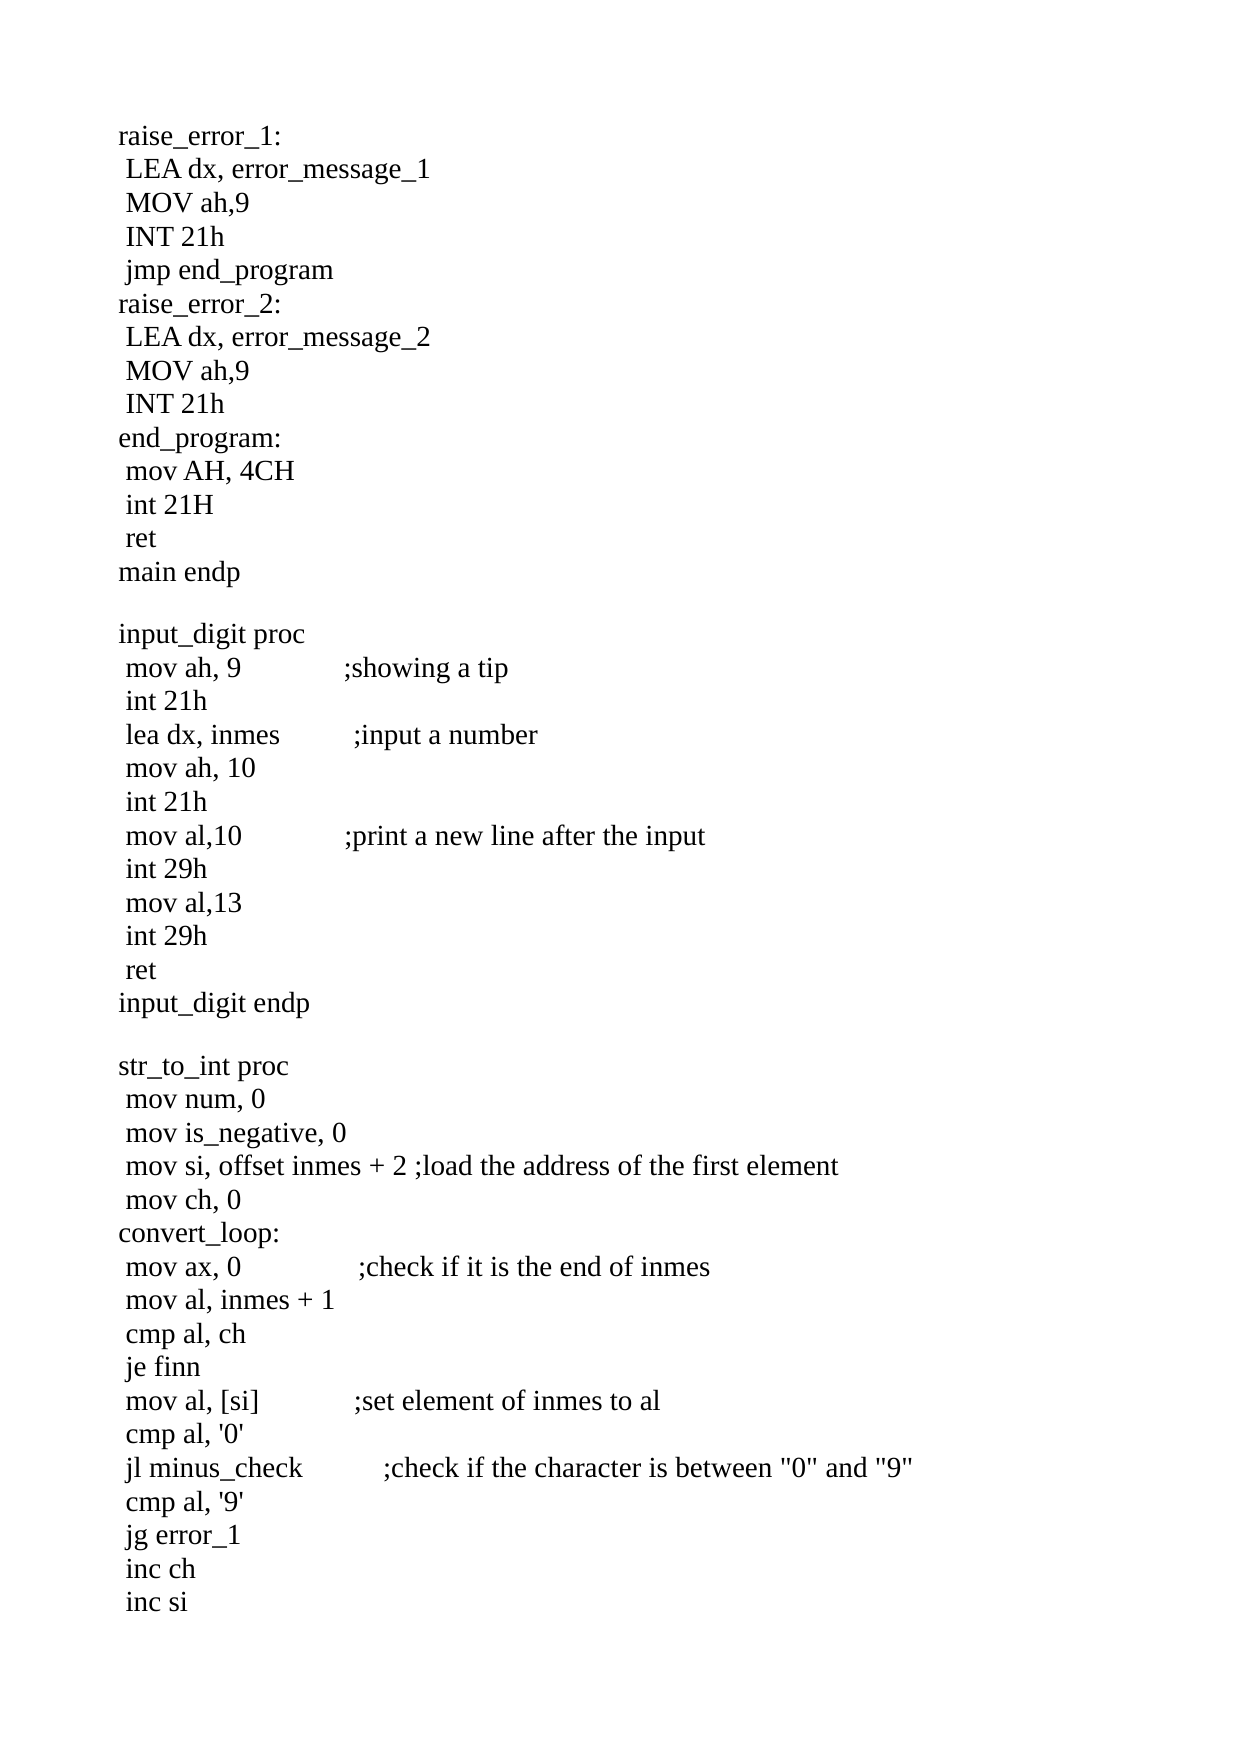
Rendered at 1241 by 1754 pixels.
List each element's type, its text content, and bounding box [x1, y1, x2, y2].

text mov al, inmes + 1 [118, 1282, 1122, 1316]
text raise_error_2: [118, 286, 1122, 319]
text mov ah, 9 ;showing a tip [118, 650, 1122, 683]
text INT 21h [118, 386, 1122, 420]
text lea dx, inmes ;input a number [118, 717, 1122, 751]
text mov ch, 0 [118, 1182, 1122, 1215]
text mov si, offset inmes + 2 ;load the address of the first element [118, 1148, 1122, 1182]
text mov AH, 4CH [118, 453, 1122, 487]
text inc ch [118, 1551, 1122, 1584]
text MOV ah,9 [118, 353, 1122, 386]
text raise_error_1: [118, 118, 1122, 152]
text int 21h [118, 784, 1122, 818]
text int 21h [118, 683, 1122, 717]
text mov al,13 [118, 885, 1122, 918]
text str_to_int proc [118, 1048, 1122, 1081]
text mov al,10 ;print a new line after the input [118, 818, 1122, 851]
text jl minus_check ;check if the character is between "0" and "9" [118, 1450, 1122, 1484]
text convert_loop: [118, 1215, 1122, 1249]
text mov num, 0 [118, 1081, 1122, 1115]
text inc si [118, 1584, 1122, 1618]
text LEA dx, error_message_1 [118, 152, 1122, 185]
text INT 21h [118, 219, 1122, 252]
text je finn [118, 1349, 1122, 1383]
text cmp al, '9' [118, 1484, 1122, 1517]
text int 21H [118, 487, 1122, 521]
text input_digit endp [118, 985, 1122, 1019]
text int 29h [118, 851, 1122, 885]
text mov al, [si] ;set element of inmes to al [118, 1383, 1122, 1417]
text ret [118, 952, 1122, 985]
text ret [118, 521, 1122, 554]
text mov ax, 0 ;check if it is the end of inmes [118, 1249, 1122, 1282]
text input_digit proc [118, 616, 1122, 650]
text mov ah, 10 [118, 751, 1122, 784]
text jg error_1 [118, 1517, 1122, 1551]
text int 29h [118, 918, 1122, 952]
text LEA dx, error_message_2 [118, 319, 1122, 353]
text mov is_negative, 0 [118, 1115, 1122, 1148]
text cmp al, '0' [118, 1417, 1122, 1450]
text end_program: [118, 420, 1122, 453]
text MOV ah,9 [118, 185, 1122, 219]
text main endp [118, 554, 1122, 588]
text jmp end_program [118, 252, 1122, 286]
text cmp al, ch [118, 1316, 1122, 1349]
